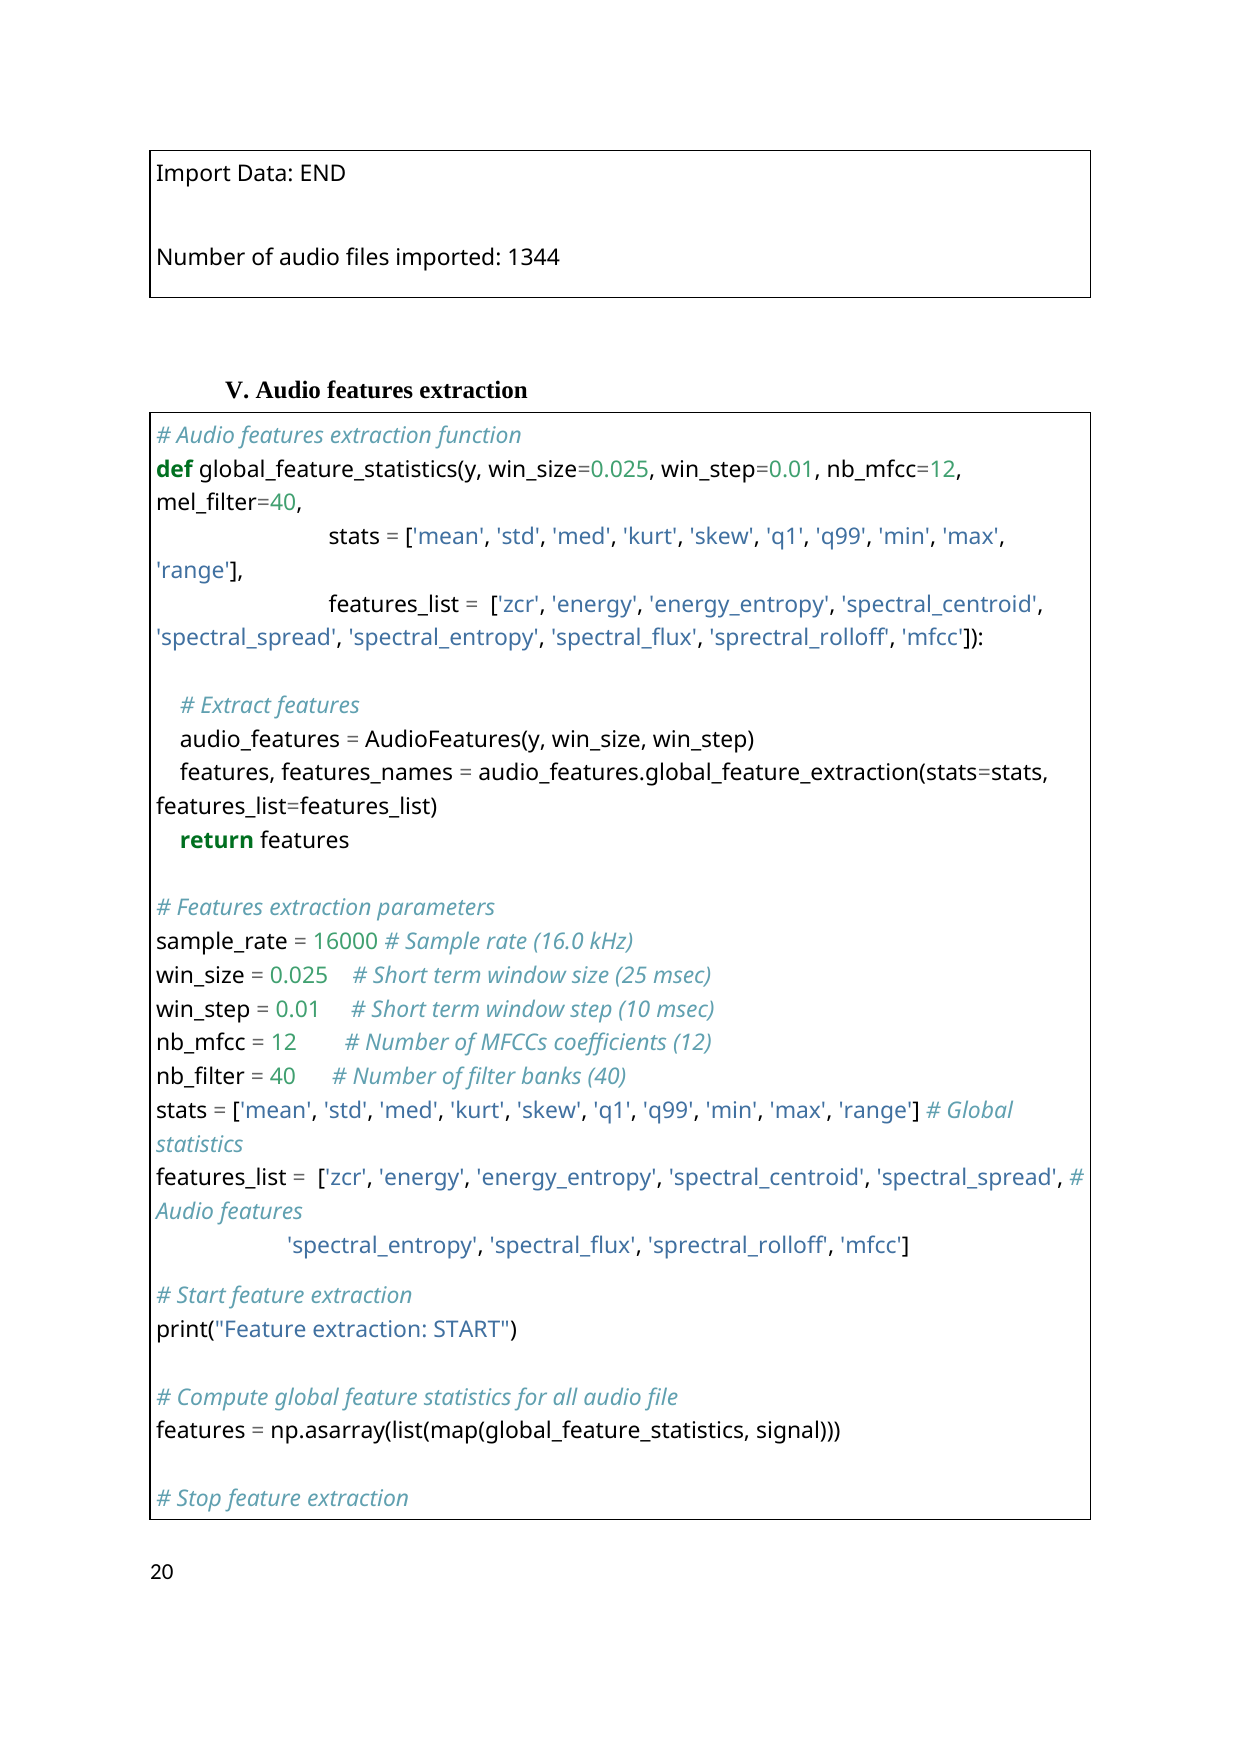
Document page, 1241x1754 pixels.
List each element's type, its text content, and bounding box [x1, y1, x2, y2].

subtitle V. Audio features extraction [150, 375, 1090, 403]
table_header Import Data: END Number of audio files imported: 1344 [151, 151, 1090, 297]
table_header # Audio features extraction function def global_feature_statistics(y, win_size=0.025, win_step=0.01, nb_mfcc=12, mel_filter=40, stats = ['mean', 'std', 'med', 'kurt', 'skew', 'q1', 'q99', 'min', 'max', 'range'], features_list = ['zcr', 'energy', 'energy_entropy', 'spectral_centroid', 'spectral_spread', 'spectral_entropy', 'spectral_flux', 'sprectral_rolloff', 'mfcc']): # Extract features audio_features = AudioFeatures(y, win_size, win_step) features, features_names = audio_features.global_feature_extraction(stats=stats, features_list=features_list) return features # Features extraction parameters sample_rate = 16000 # Sample rate (16.0 kHz) win_size = 0.025 # Short term window size (25 msec) win_step = 0.01 # Short term window step (10 msec) nb_mfcc = 12 # Number of MFCCs coefficients (12) nb_filter = 40 # Number of filter banks (40) stats = ['mean', 'std', 'med', 'kurt', 'skew', 'q1', 'q99', 'min', 'max', 'range'] # Global statistics features_list = ['zcr', 'energy', 'energy_entropy', 'spectral_centroid', 'spectral_spread', # Audio features 'spectral_entropy', 'spectral_flux', 'sprectral_rolloff', 'mfcc'] # Start feature extraction print("Feature extraction: START") # Compute global feature statistics for all audio file features = np.asarray(list(map(global_feature_statistics, signal))) # Stop feature extraction [151, 413, 1090, 1519]
